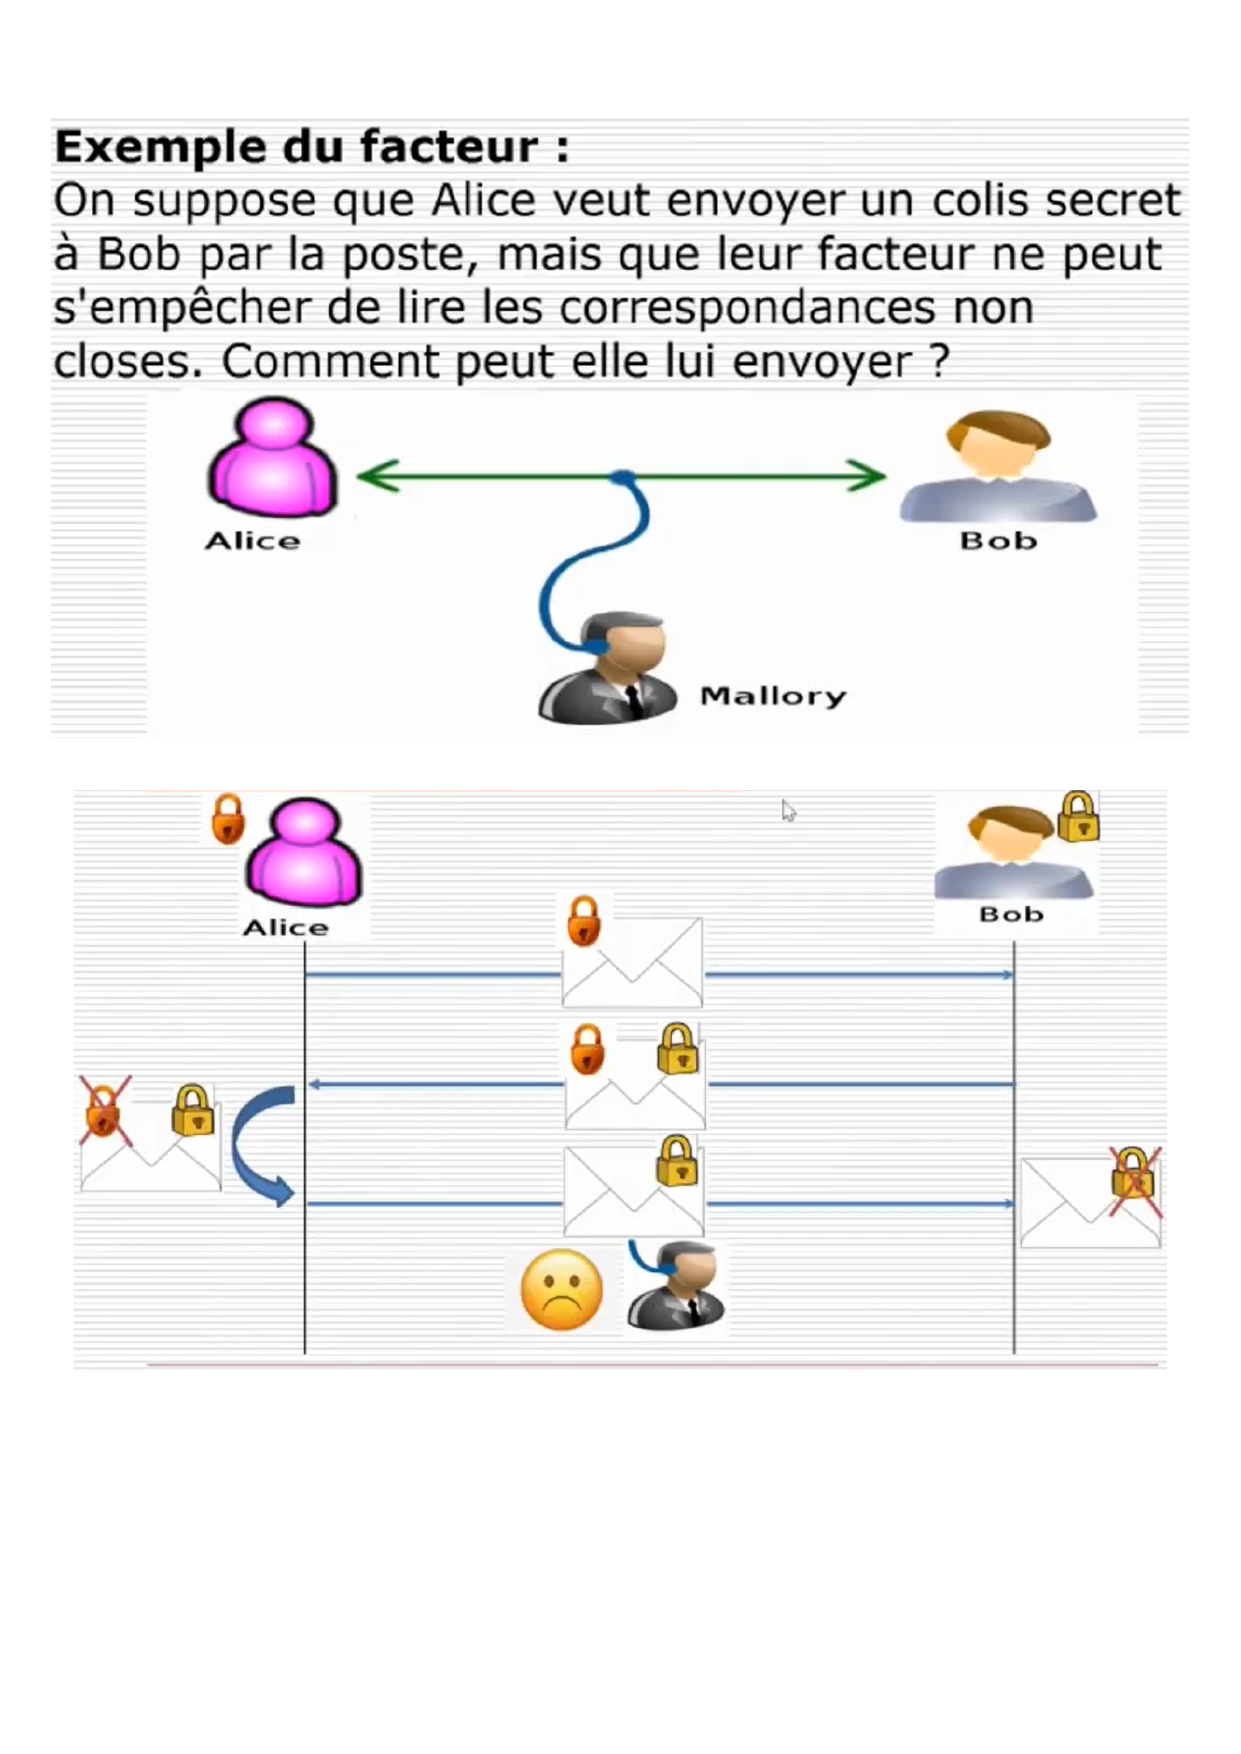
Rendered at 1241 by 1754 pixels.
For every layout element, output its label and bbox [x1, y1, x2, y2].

picture [73, 790, 1167, 1372]
picture [51, 118, 1190, 738]
